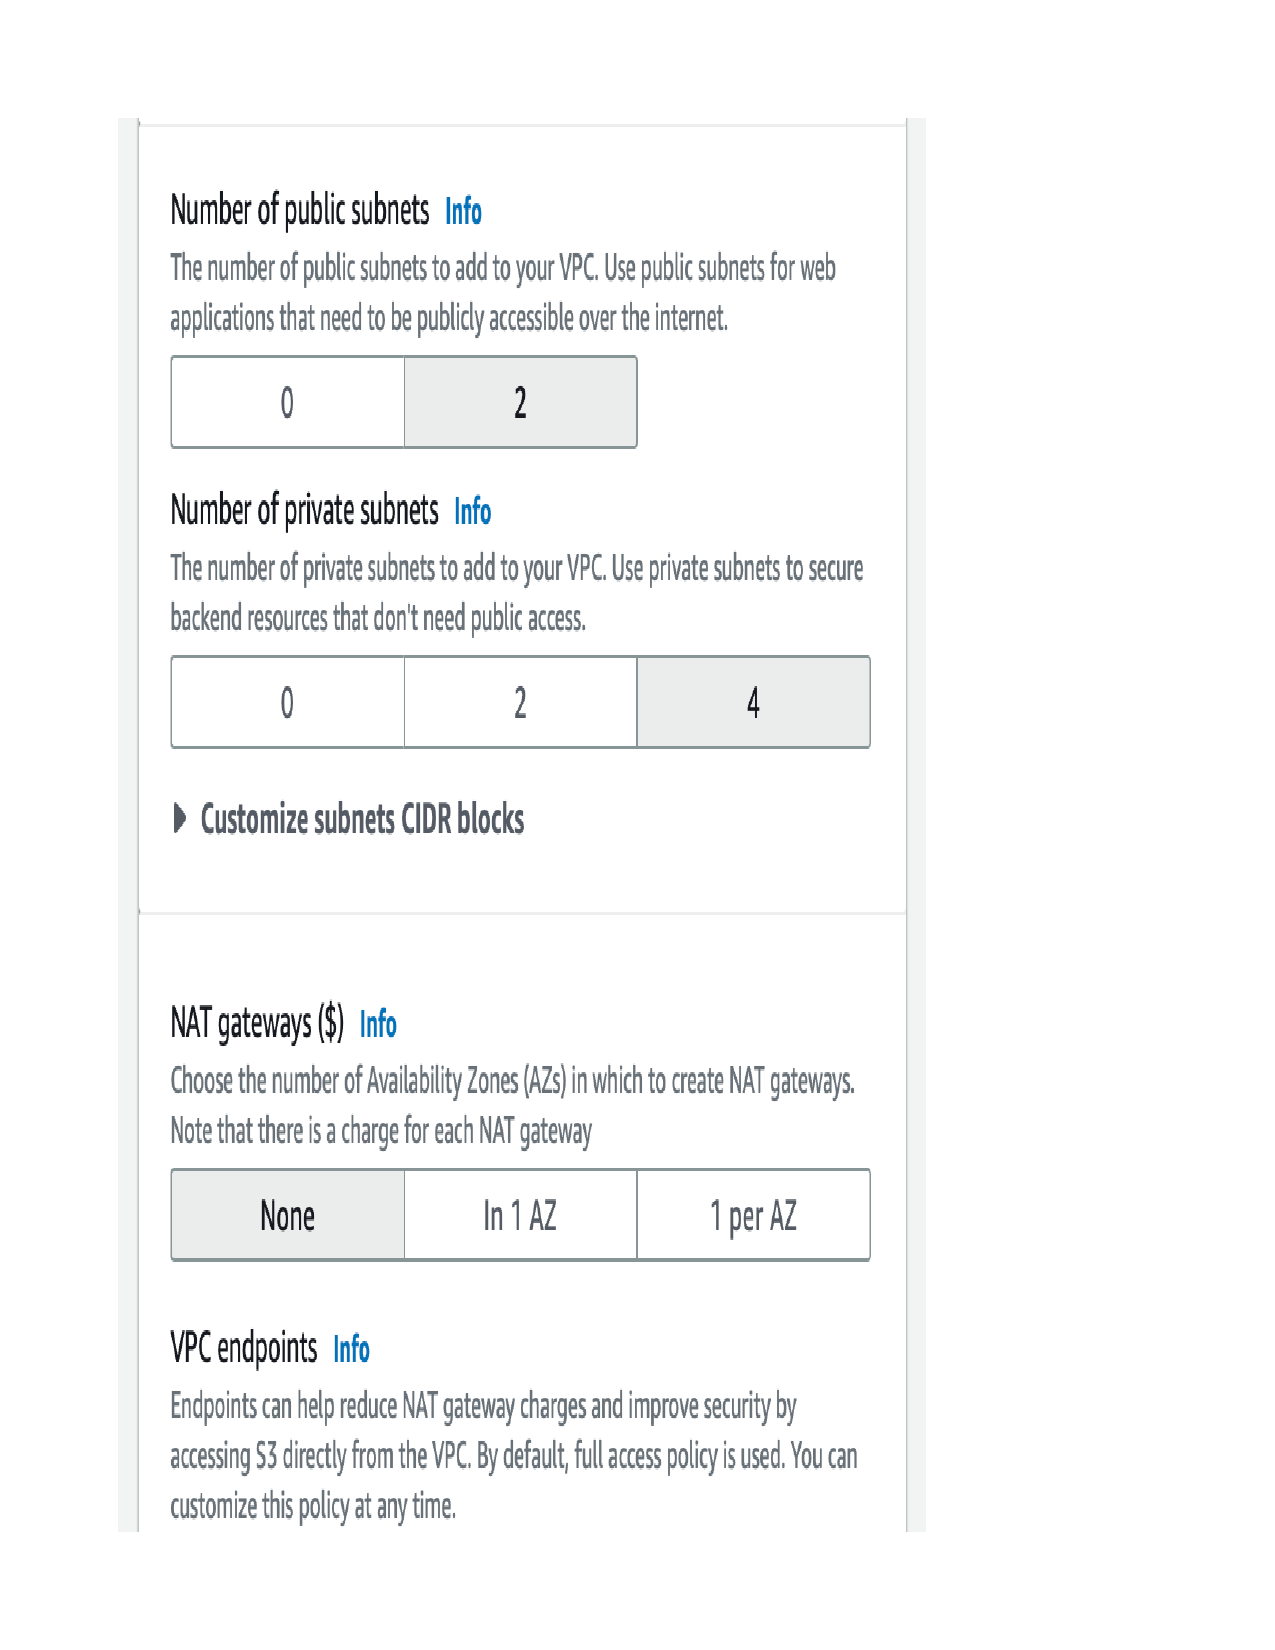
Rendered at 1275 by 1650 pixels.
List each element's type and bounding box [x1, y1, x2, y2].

picture [118, 118, 926, 1532]
